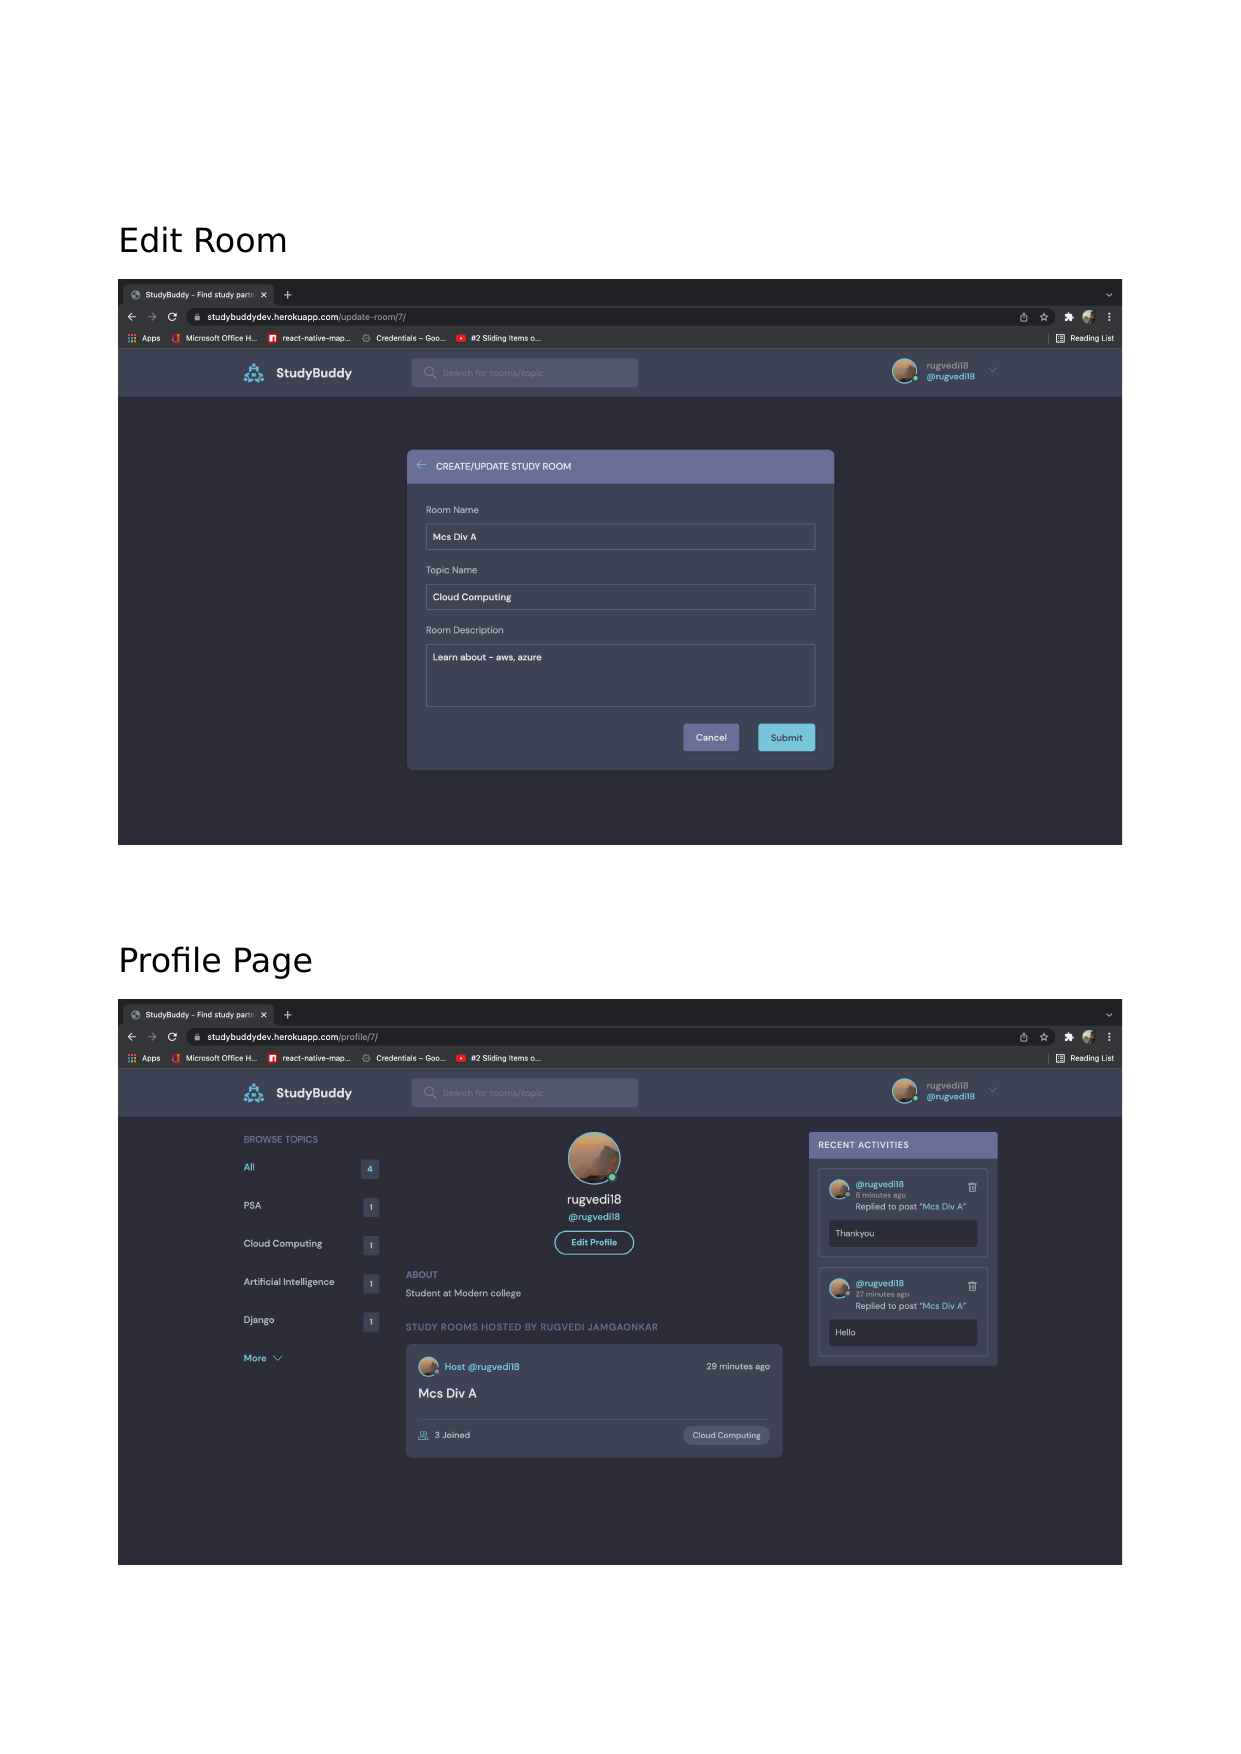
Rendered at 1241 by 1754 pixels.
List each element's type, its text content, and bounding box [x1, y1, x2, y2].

picture [118, 279, 1123, 845]
picture [118, 999, 1123, 1565]
text Edit Room [118, 222, 1122, 260]
text Profile Page [118, 942, 1122, 980]
